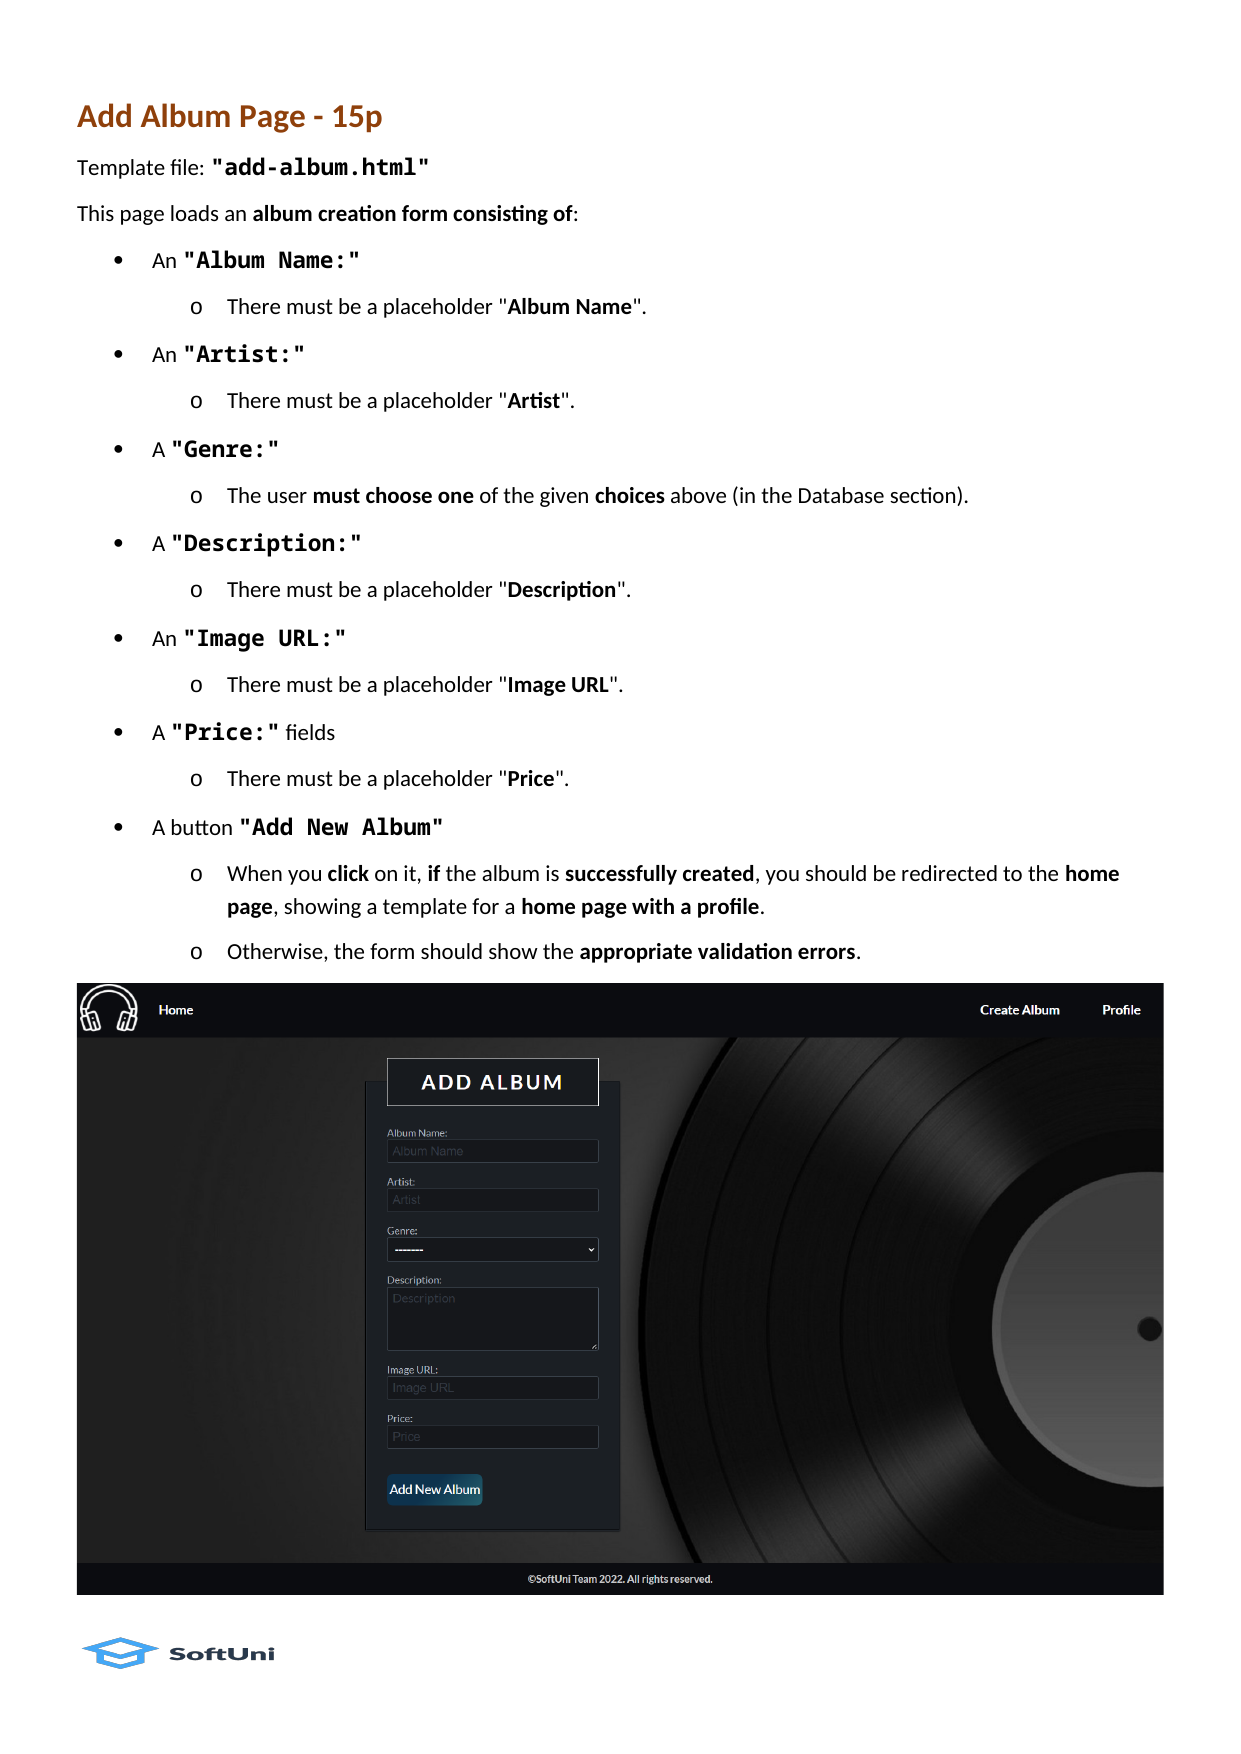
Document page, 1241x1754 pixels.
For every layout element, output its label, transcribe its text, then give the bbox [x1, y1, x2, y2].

text Template file: "add-album.html" [77, 151, 1163, 182]
list The user must choose one of the given choices above (in the Database section). [189, 481, 1163, 510]
list When you click on it, if the album is successfully created, you should be redirected to the home page, showing a template for a home page with a profile. [189, 859, 1163, 920]
picture [75, 1635, 281, 1672]
list There must be a placeholder "Description". [189, 576, 1163, 605]
list A "Genre:" [114, 433, 1163, 464]
text This page loads an album creation form consisting of: [77, 199, 1163, 227]
picture [76, 983, 1164, 1595]
list An "Image URL:" [114, 622, 1163, 653]
subtitle Add Album Page - 15p [77, 95, 1163, 136]
list There must be a placeholder "Album Name". [189, 292, 1163, 321]
list An "Artist:" [114, 338, 1163, 369]
list A "Description:" [114, 527, 1163, 558]
list There must be a placeholder "Artist". [189, 387, 1163, 416]
list A button "Add New Album" [114, 811, 1163, 842]
list There must be a placeholder "Image URL". [189, 670, 1163, 699]
list An "Album Name:" [114, 244, 1163, 275]
list Otherwise, the form should show the appropriate validation errors. [189, 937, 1163, 966]
list There must be a placeholder "Price". [189, 764, 1163, 794]
list A "Price:" fields [114, 716, 1163, 747]
